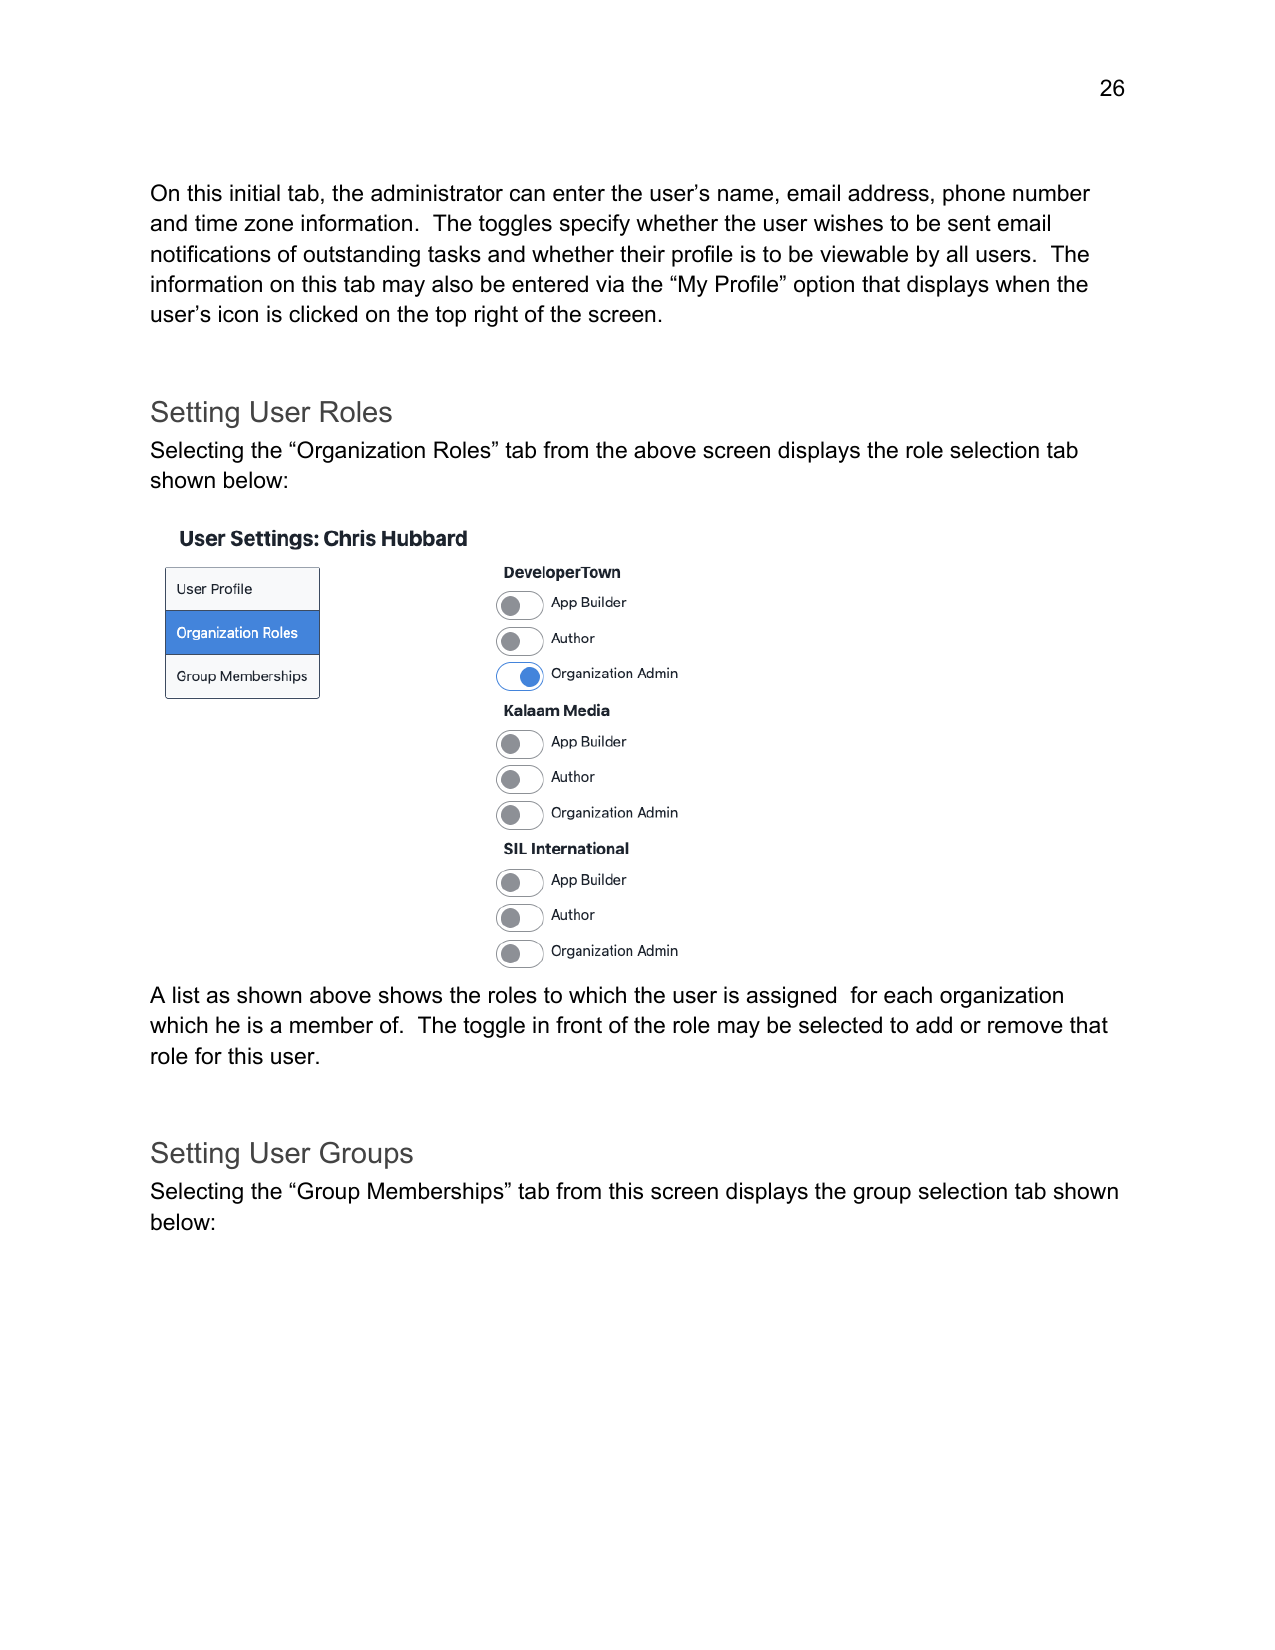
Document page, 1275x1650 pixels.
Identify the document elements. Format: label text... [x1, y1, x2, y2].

text Selecting the “Organization Roles” tab from the above screen displays the role selection tab shown below: [150, 437, 1125, 493]
subtitle Setting User Groups [150, 1136, 1125, 1170]
text Selecting the “Group Memberships” tab from this screen displays the group selection tab shown below: [150, 1178, 1125, 1235]
text On this initial tab, the administrator can enter the user’s name, email address, phone number and time zone information. The toggles specify whether the user wishes to be sent email notifications of outstanding tasks and whether their profile is to be viewable by all users. The information on this tab may also be entered via the “My Profile” option that displays when the user’s icon is clicked on the top right of the screen. [150, 180, 1125, 327]
picture [150, 497, 1125, 979]
subtitle Setting User Roles [150, 395, 1125, 428]
text A list as shown above shows the roles to which the user is assigned for each organization which he is a member of. The toggle in front of the role may be selected to add or remove that role for this user. [150, 982, 1125, 1069]
